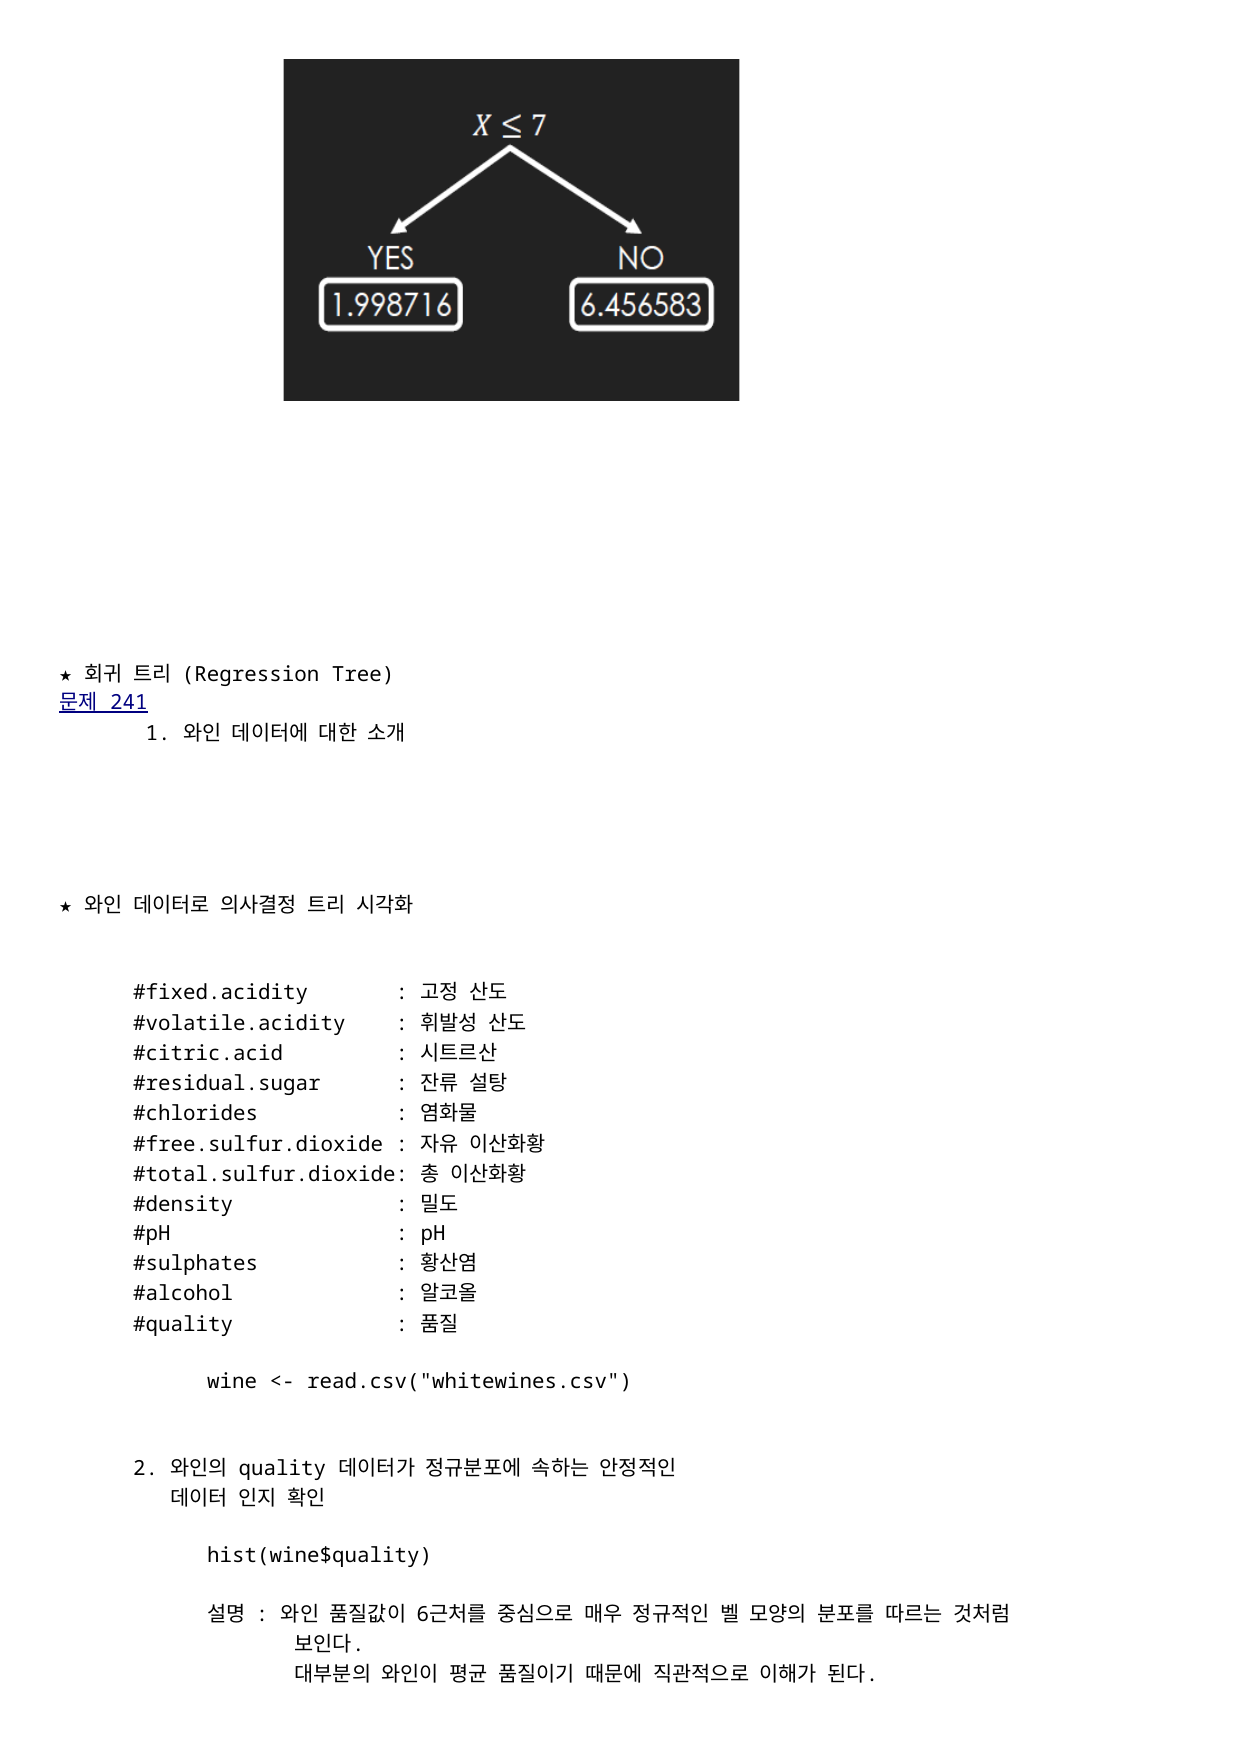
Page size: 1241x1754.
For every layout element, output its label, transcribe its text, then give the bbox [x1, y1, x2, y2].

text #citric.acid : 시트르산 [59, 1036, 1181, 1066]
text 설명 : 와인 품질값이 6근처를 중심으로 매우 정규적인 벨 모양의 분포를 따르는 것처럼 [59, 1597, 1181, 1627]
text #pH : pH [59, 1218, 1181, 1246]
text #chlorides : 염화물 [59, 1097, 1181, 1127]
text ★ 와인 데이터로 의사결정 트리 시각화 [59, 888, 1181, 918]
text 문제 241 [59, 687, 1181, 716]
text #fixed.acidity : 고정 산도 [59, 975, 1181, 1006]
text #free.sulfur.dioxide : 자유 이산화황 [59, 1127, 1181, 1157]
text 대부분의 와인이 평균 품질이기 때문에 직관적으로 이해가 된다. [59, 1658, 1181, 1688]
text 데이터 인지 확인 [59, 1481, 1181, 1512]
text ★ 회귀 트리 (Regression Tree) [59, 657, 1181, 687]
text #alcohol : 알코올 [59, 1277, 1181, 1307]
text #residual.sugar : 잔류 설탕 [59, 1066, 1181, 1097]
text #density : 밀도 [59, 1188, 1181, 1218]
text wine <- read.csv("whitewines.csv") [59, 1366, 1181, 1394]
text #total.sulfur.dioxide: 총 이산화황 [59, 1157, 1181, 1188]
text #volatile.acidity : 휘발성 산도 [59, 1006, 1181, 1036]
text #sulphates : 황산염 [59, 1246, 1181, 1277]
text hist(wine$quality) [59, 1540, 1181, 1568]
text 보인다. [59, 1627, 1181, 1658]
text 1. 와인 데이터에 대한 소개 [59, 716, 1181, 746]
picture [283, 59, 740, 401]
text #quality : 품질 [59, 1307, 1181, 1337]
text 2. 와인의 quality 데이터가 정규분포에 속하는 안정적인 [59, 1451, 1181, 1481]
